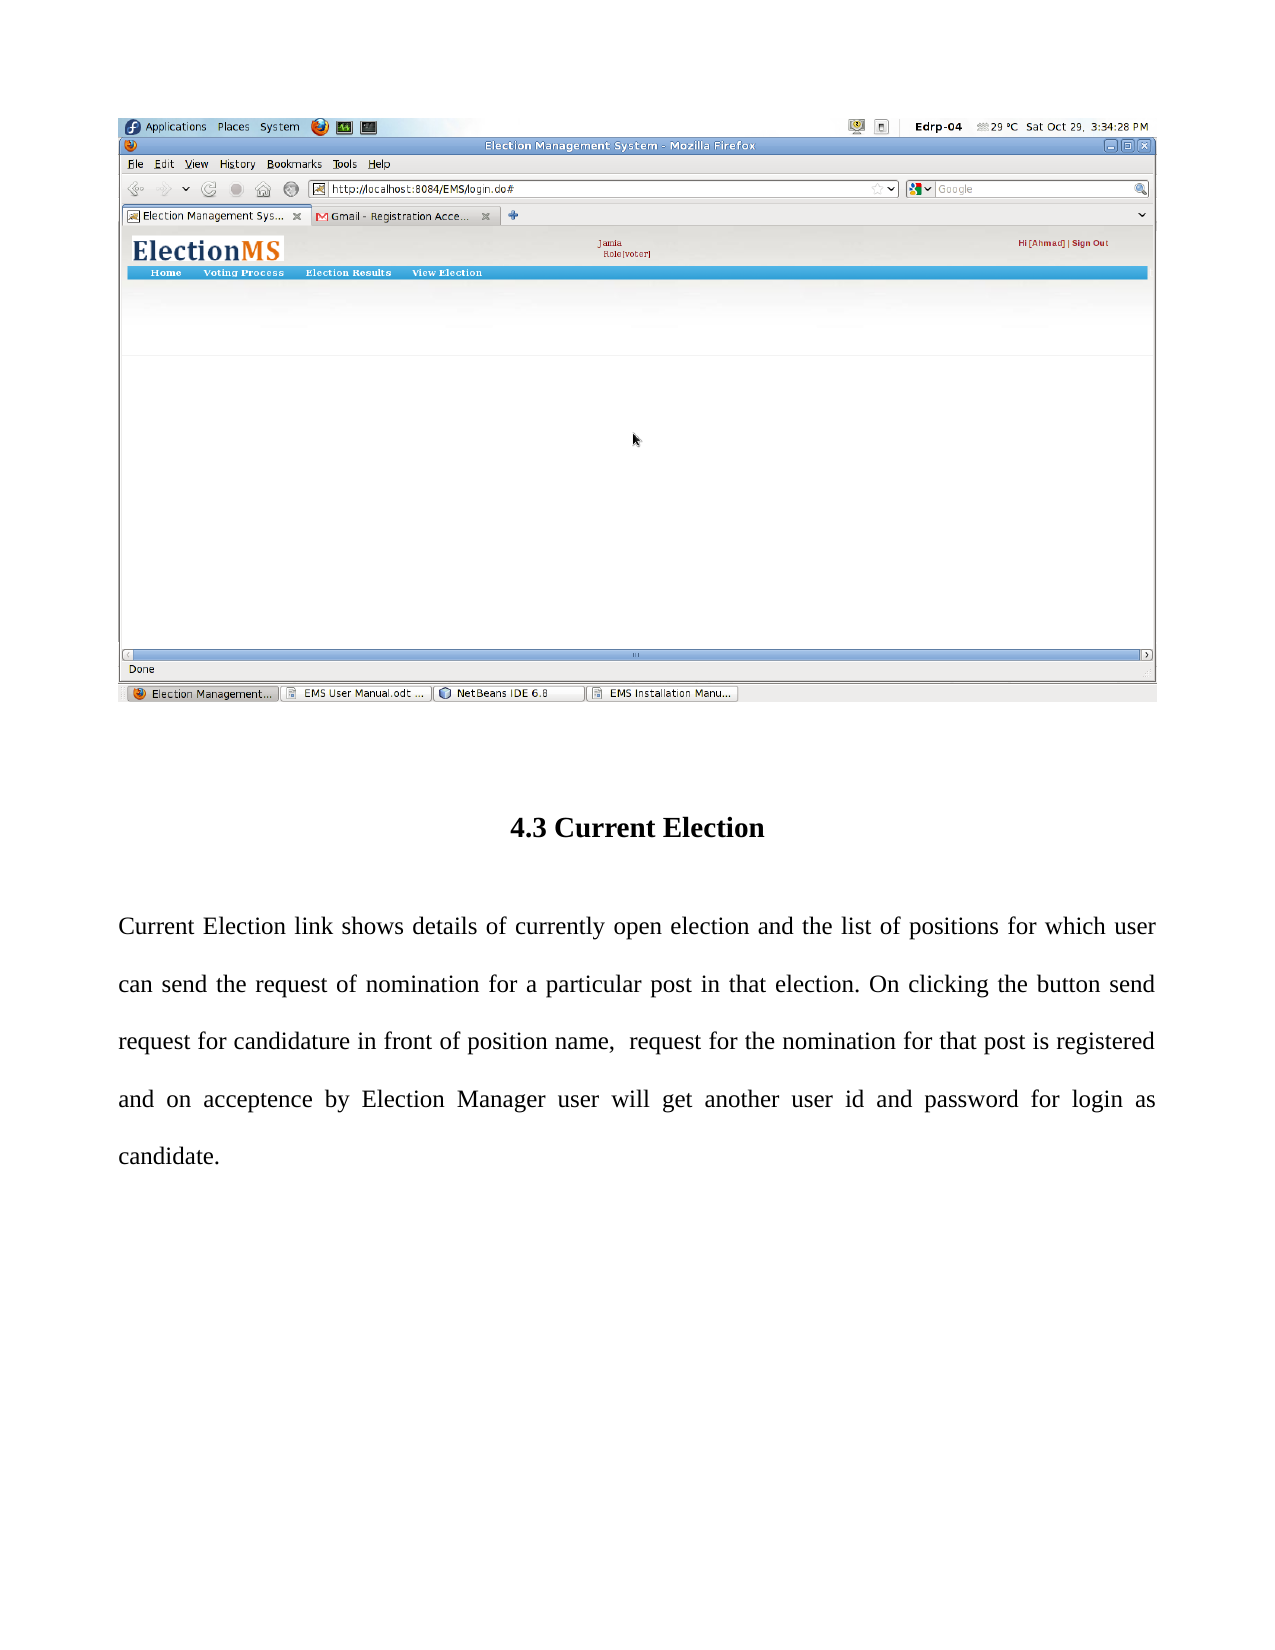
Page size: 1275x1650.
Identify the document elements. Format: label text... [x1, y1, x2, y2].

text 4.3 Current Election [118, 810, 1157, 843]
picture [118, 118, 1157, 702]
text Current Election link shows details of currently open election and the list of positions for which user can send the request of nomination for a particular post in that election. On clicking the button send request for candidature in front of position name, request for the nomination for that post is registered and on acceptence by Election Manager user will get another user id and password for login as candidate. [118, 911, 1157, 1170]
